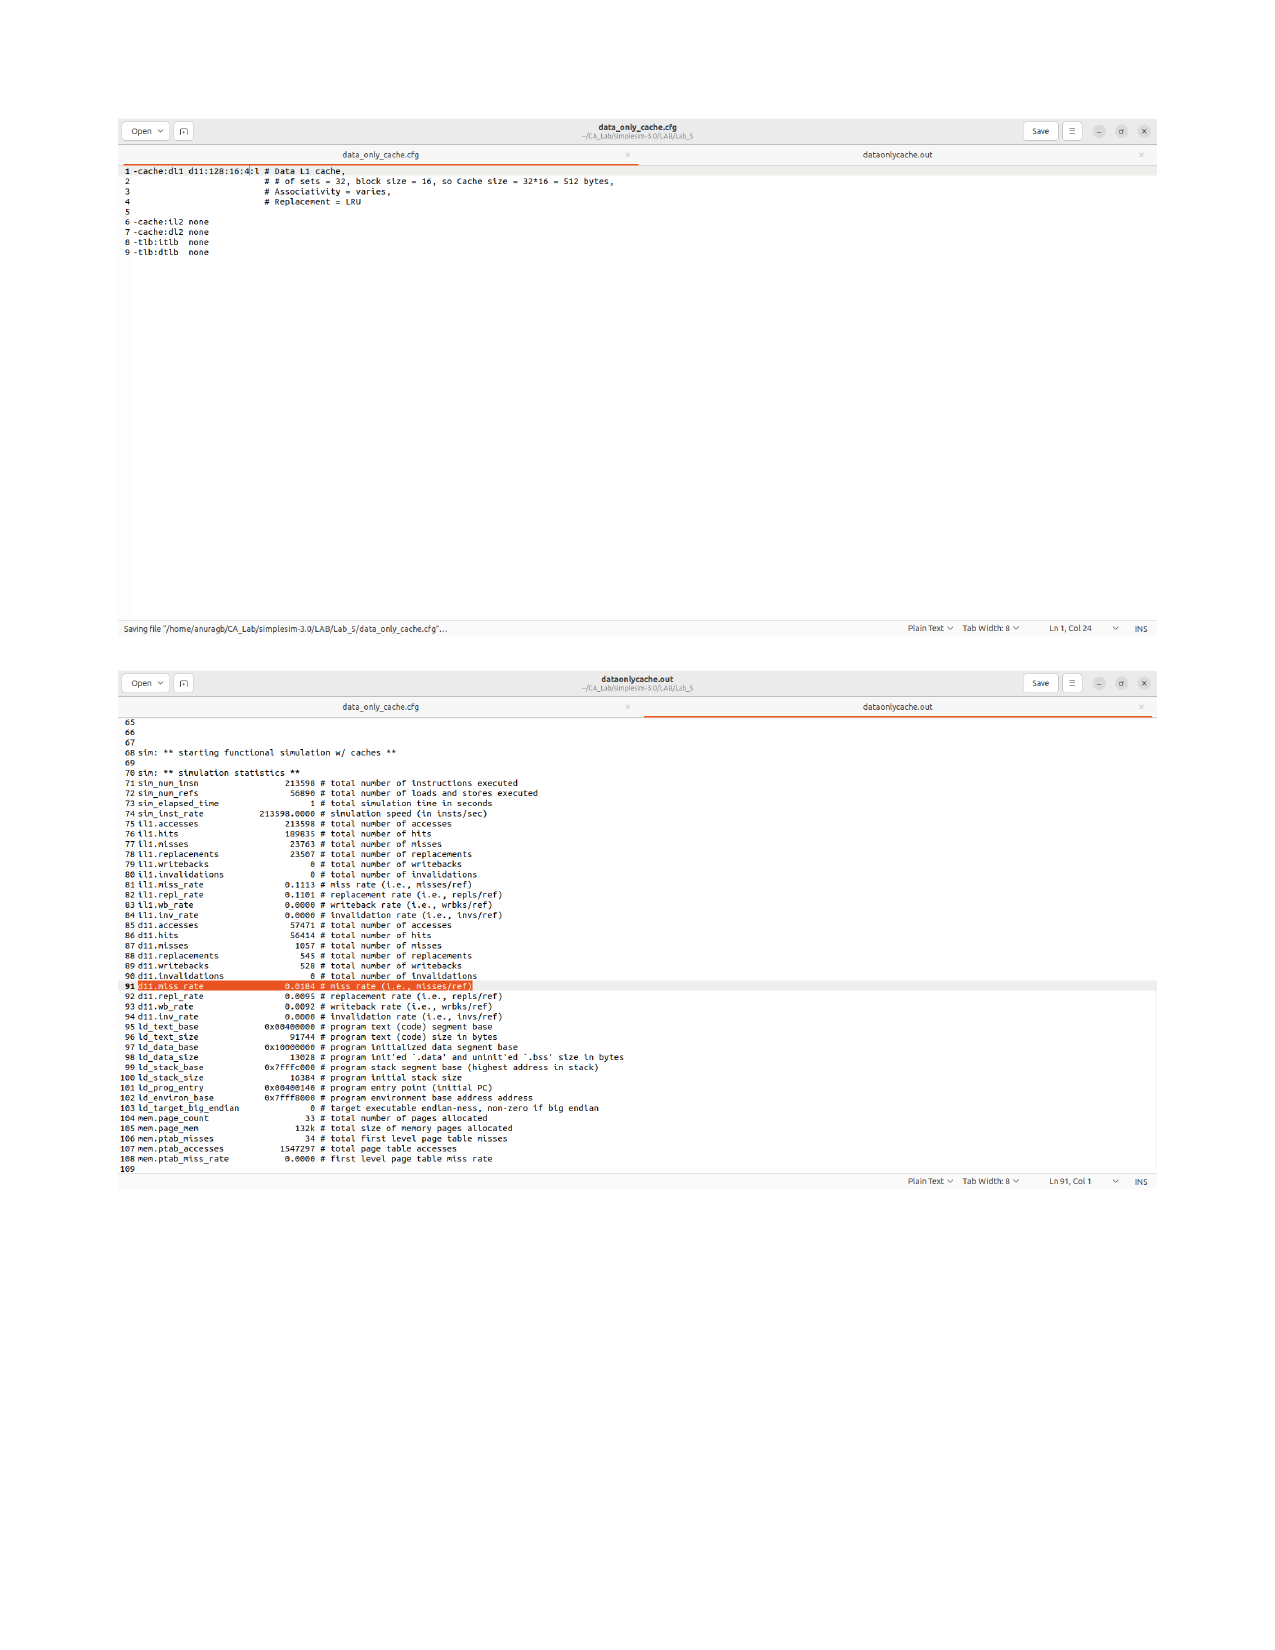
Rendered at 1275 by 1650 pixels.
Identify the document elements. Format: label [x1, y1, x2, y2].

picture [118, 118, 1157, 636]
picture [118, 670, 1157, 1189]
